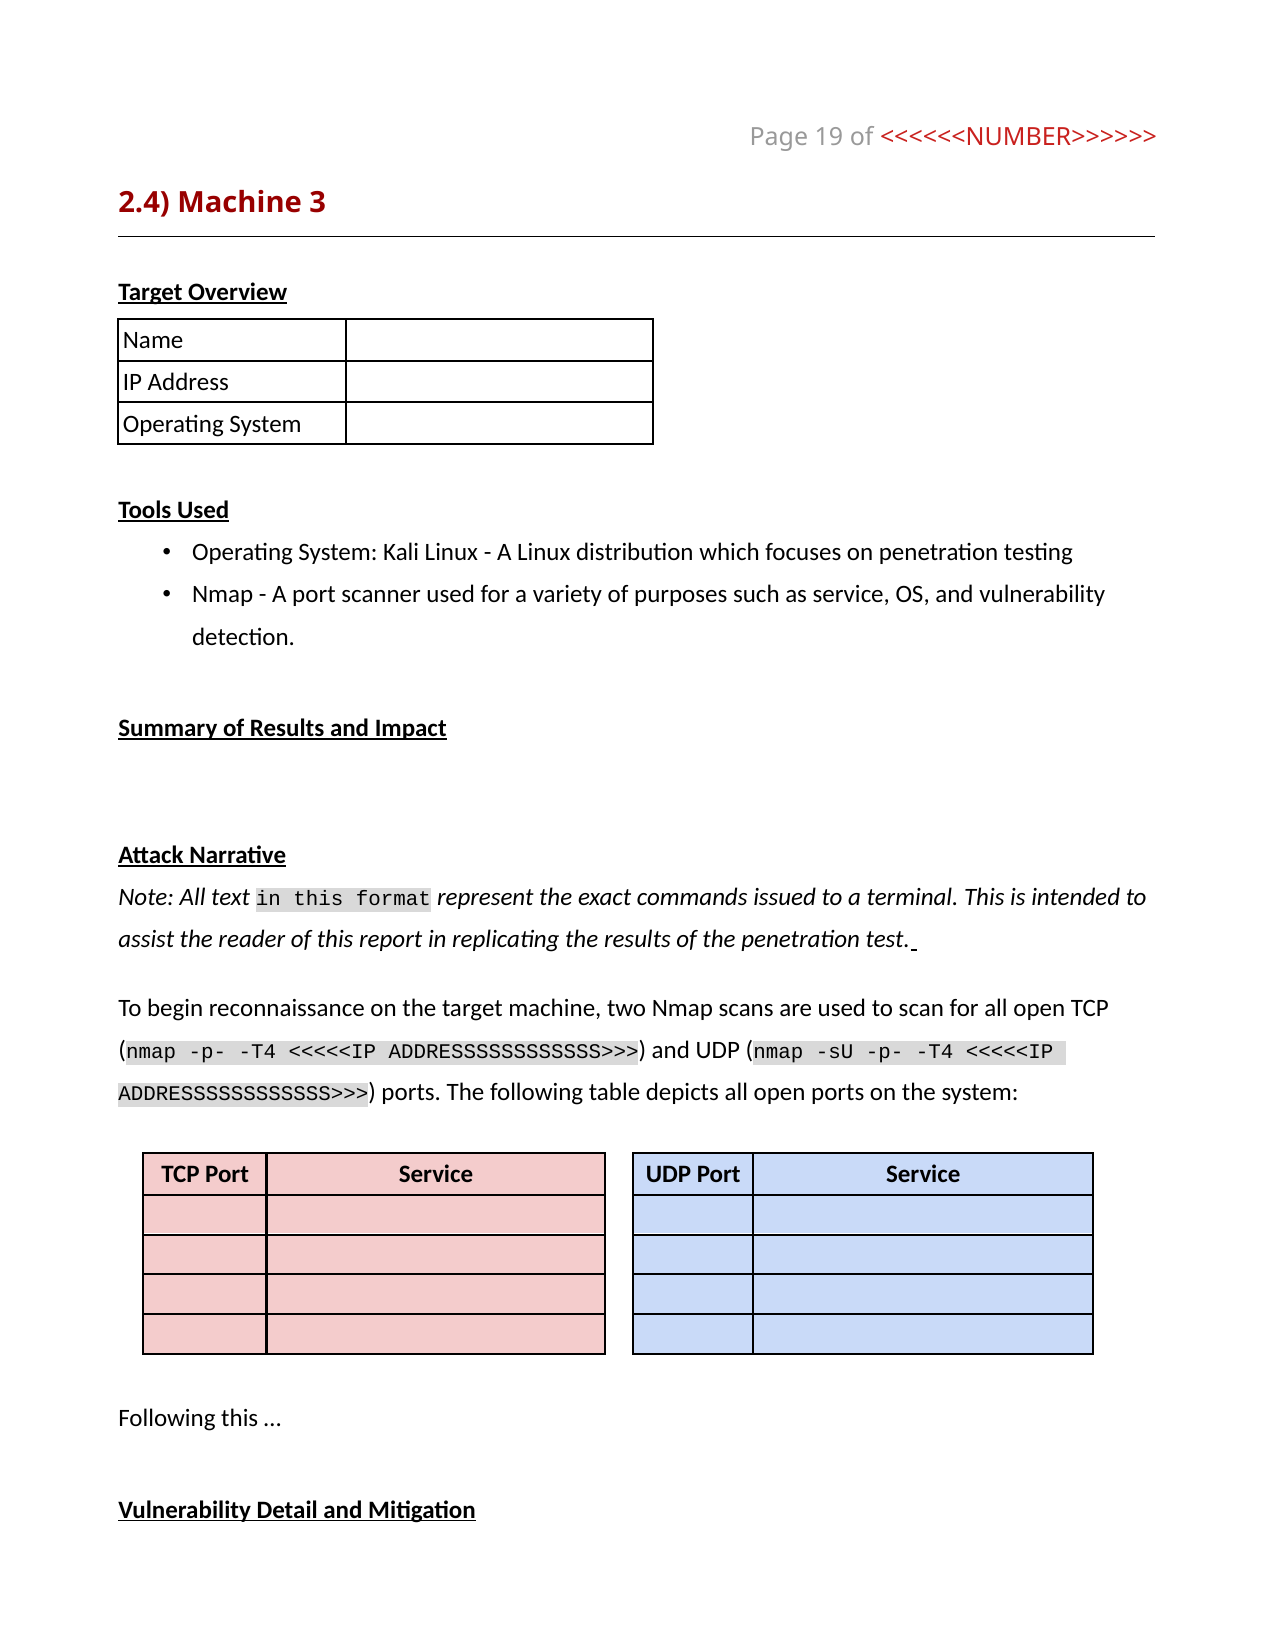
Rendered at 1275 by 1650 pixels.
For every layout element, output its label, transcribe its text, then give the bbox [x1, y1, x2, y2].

text Attack Narrative [118, 839, 1157, 869]
table_cell IP Address [119, 362, 345, 401]
table_cell [634, 1315, 752, 1353]
table_cell [268, 1236, 604, 1273]
text Tools Used [118, 494, 1157, 525]
text Following this … [118, 1402, 1157, 1433]
text 2.4) Machine 3 [118, 182, 1157, 221]
text To begin reconnaissance on the target machine, two Nmap scans are used to scan for all open TCP (nmap -p- -T4 <<<<<IP ADDRESSSSSSSSSSSS>>>) and UDP (nmap -sU -p- -T4 <<<<<IP ADDRESSSSSSSSSSSS>>>) ports. The following table depicts all open ports on the system: [118, 965, 1157, 1107]
table_cell [754, 1196, 1092, 1233]
table_cell [347, 362, 652, 401]
table_cell [268, 1196, 604, 1233]
table_cell [347, 403, 652, 443]
table_cell [754, 1236, 1092, 1273]
table_header [119, 1120, 629, 1358]
table_cell [634, 1236, 752, 1273]
text Vulnerability Detail and Mitigation [118, 1494, 1157, 1524]
table_cell Operating System [119, 403, 345, 443]
table_cell [144, 1196, 265, 1233]
table_cell [754, 1315, 1092, 1353]
text Target Overview [118, 276, 1157, 306]
list Operating System: Kali Linux - A Linux distribution which focuses on penetration testing [162, 536, 1157, 567]
table_cell [144, 1315, 265, 1353]
table_header UDP Port [634, 1154, 752, 1194]
table_header Service [754, 1154, 1092, 1194]
list Nmap - A port scanner used for a variety of purposes such as service, OS, and vulnerability detection. [162, 578, 1157, 651]
table_header TCP Port [144, 1154, 265, 1194]
table_cell [268, 1315, 604, 1353]
text Summary of Results and Impact [118, 712, 1157, 743]
table_cell [144, 1275, 265, 1313]
table_cell [754, 1275, 1092, 1313]
table_cell [634, 1275, 752, 1313]
table_cell [634, 1196, 752, 1233]
table_header [347, 320, 652, 359]
table_cell [144, 1236, 265, 1273]
table_header Name [119, 320, 345, 359]
table_cell [268, 1275, 604, 1313]
table_header Service [268, 1154, 604, 1194]
table_header [631, 1120, 1116, 1358]
text Note: All text in this format represent the exact commands issued to a terminal. This is intended to assist the reader of this report in replicating the results of the penetration test. [118, 881, 1157, 954]
